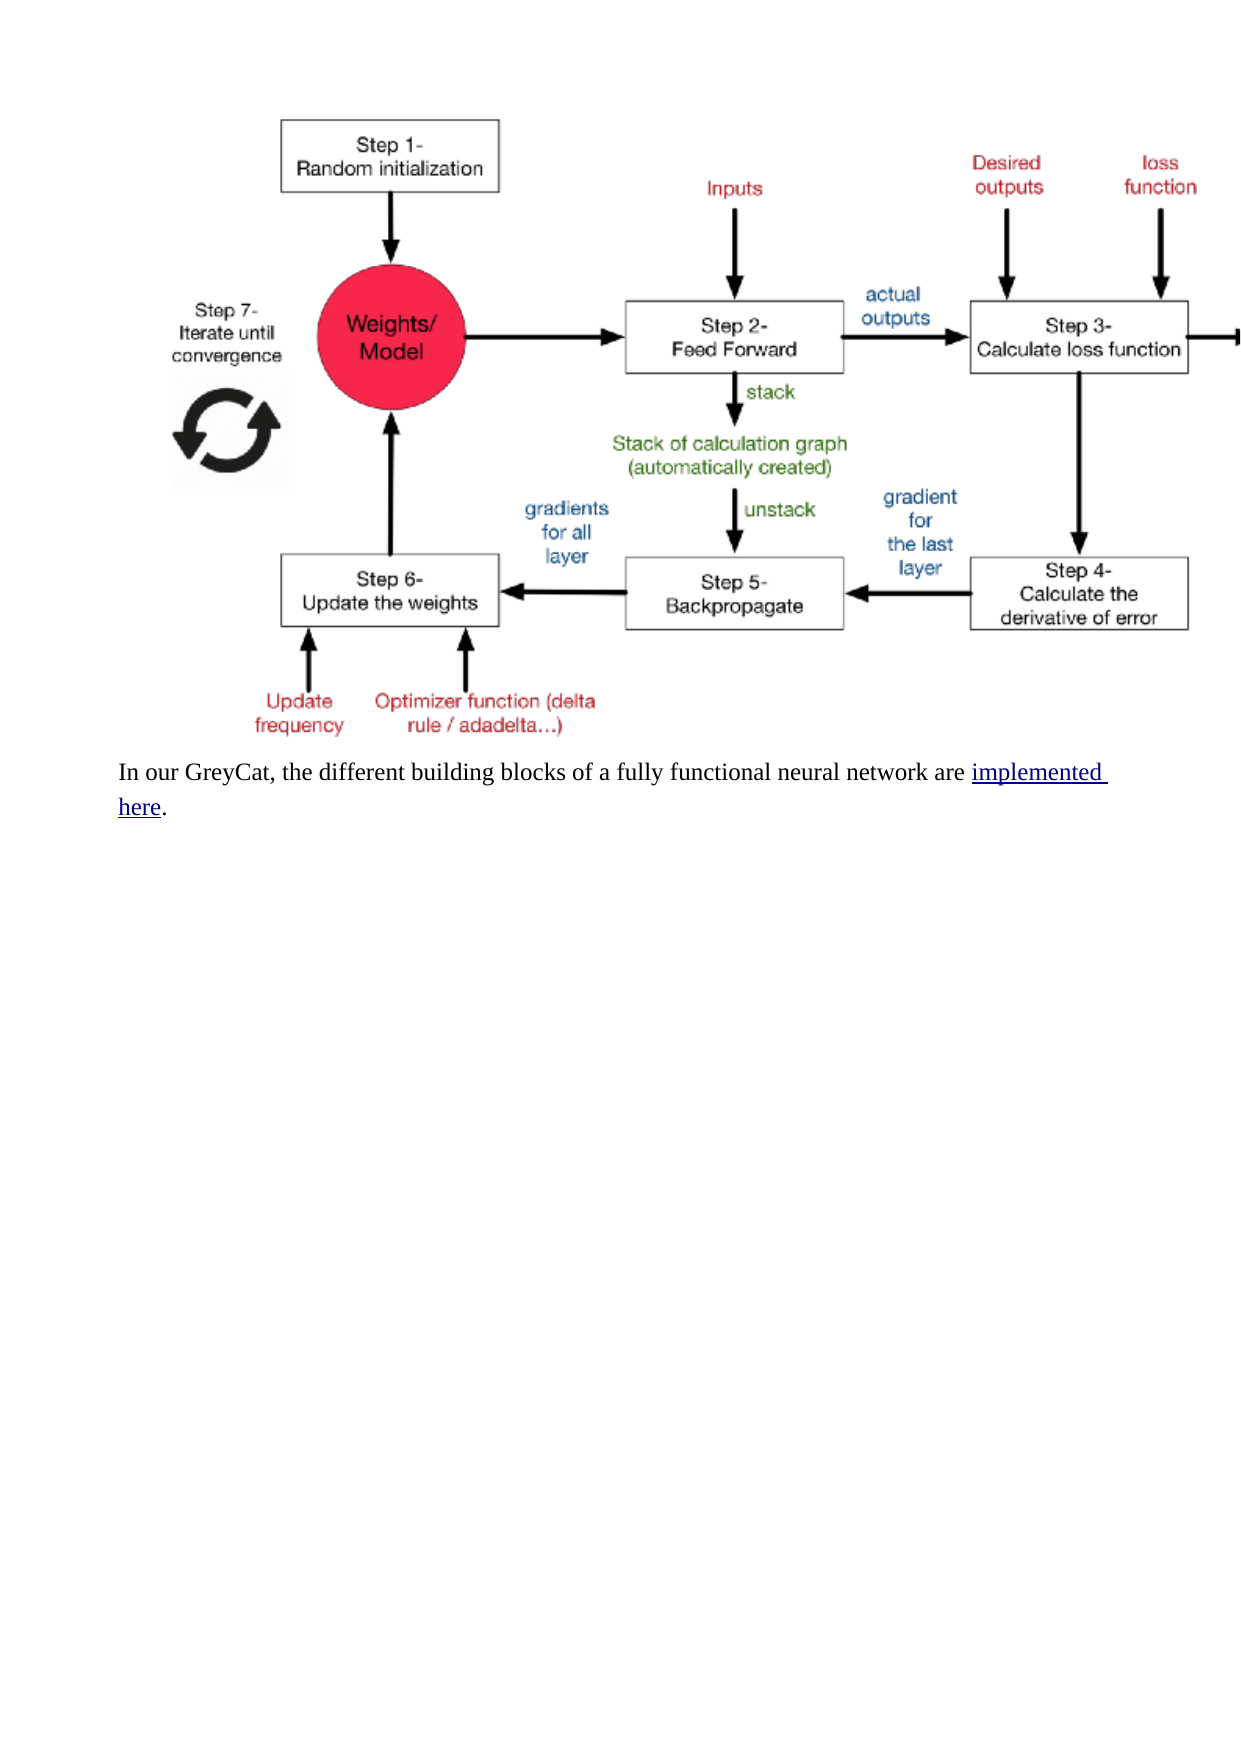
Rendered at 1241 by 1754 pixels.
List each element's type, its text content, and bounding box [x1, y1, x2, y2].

picture [118, 118, 1241, 737]
text In our GreyCat, the different building blocks of a fully functional neural network are implemented here. [118, 757, 1122, 820]
